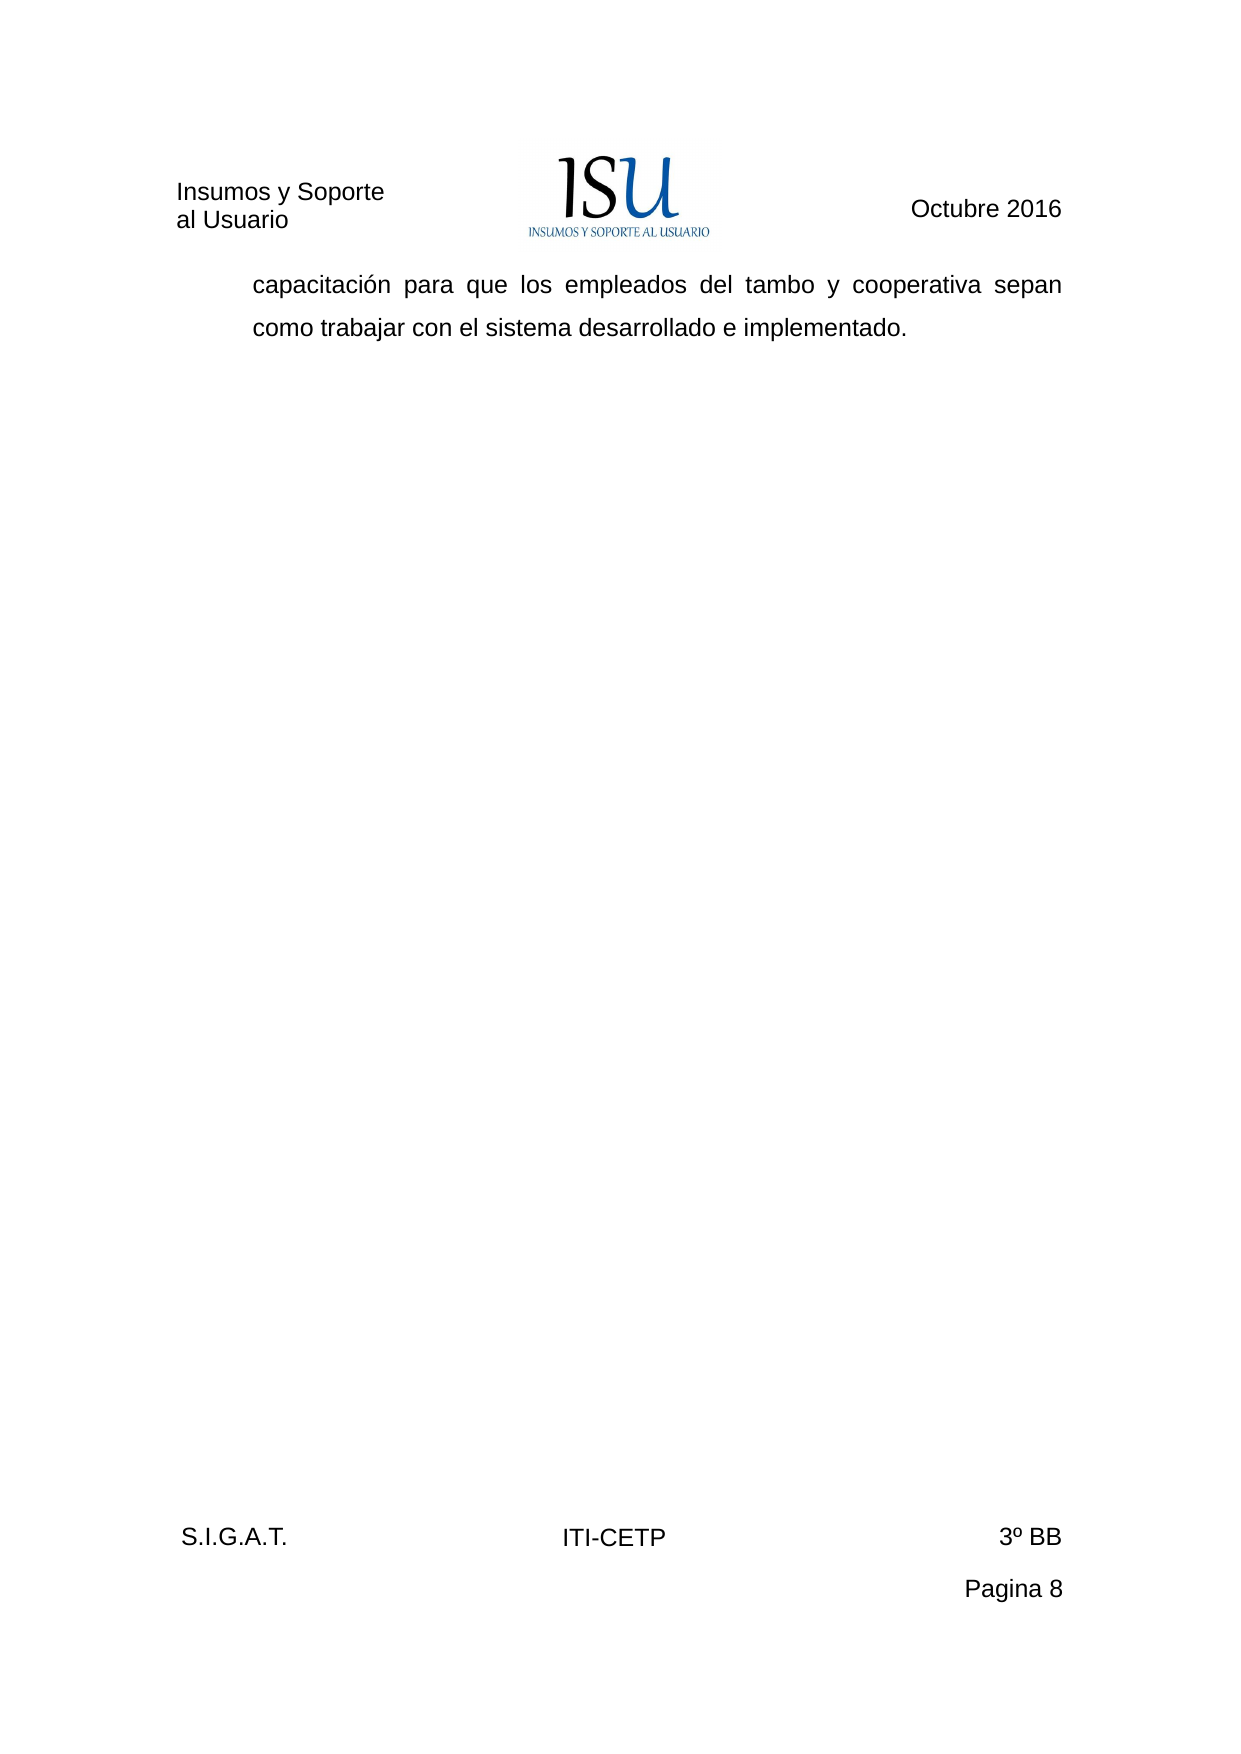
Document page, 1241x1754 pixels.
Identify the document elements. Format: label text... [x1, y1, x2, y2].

picture [517, 138, 723, 252]
list capacitación para que los empleados del tambo y cooperativa sepan como trabajar con el sistema desarrollado e implementado. [215, 270, 1063, 342]
